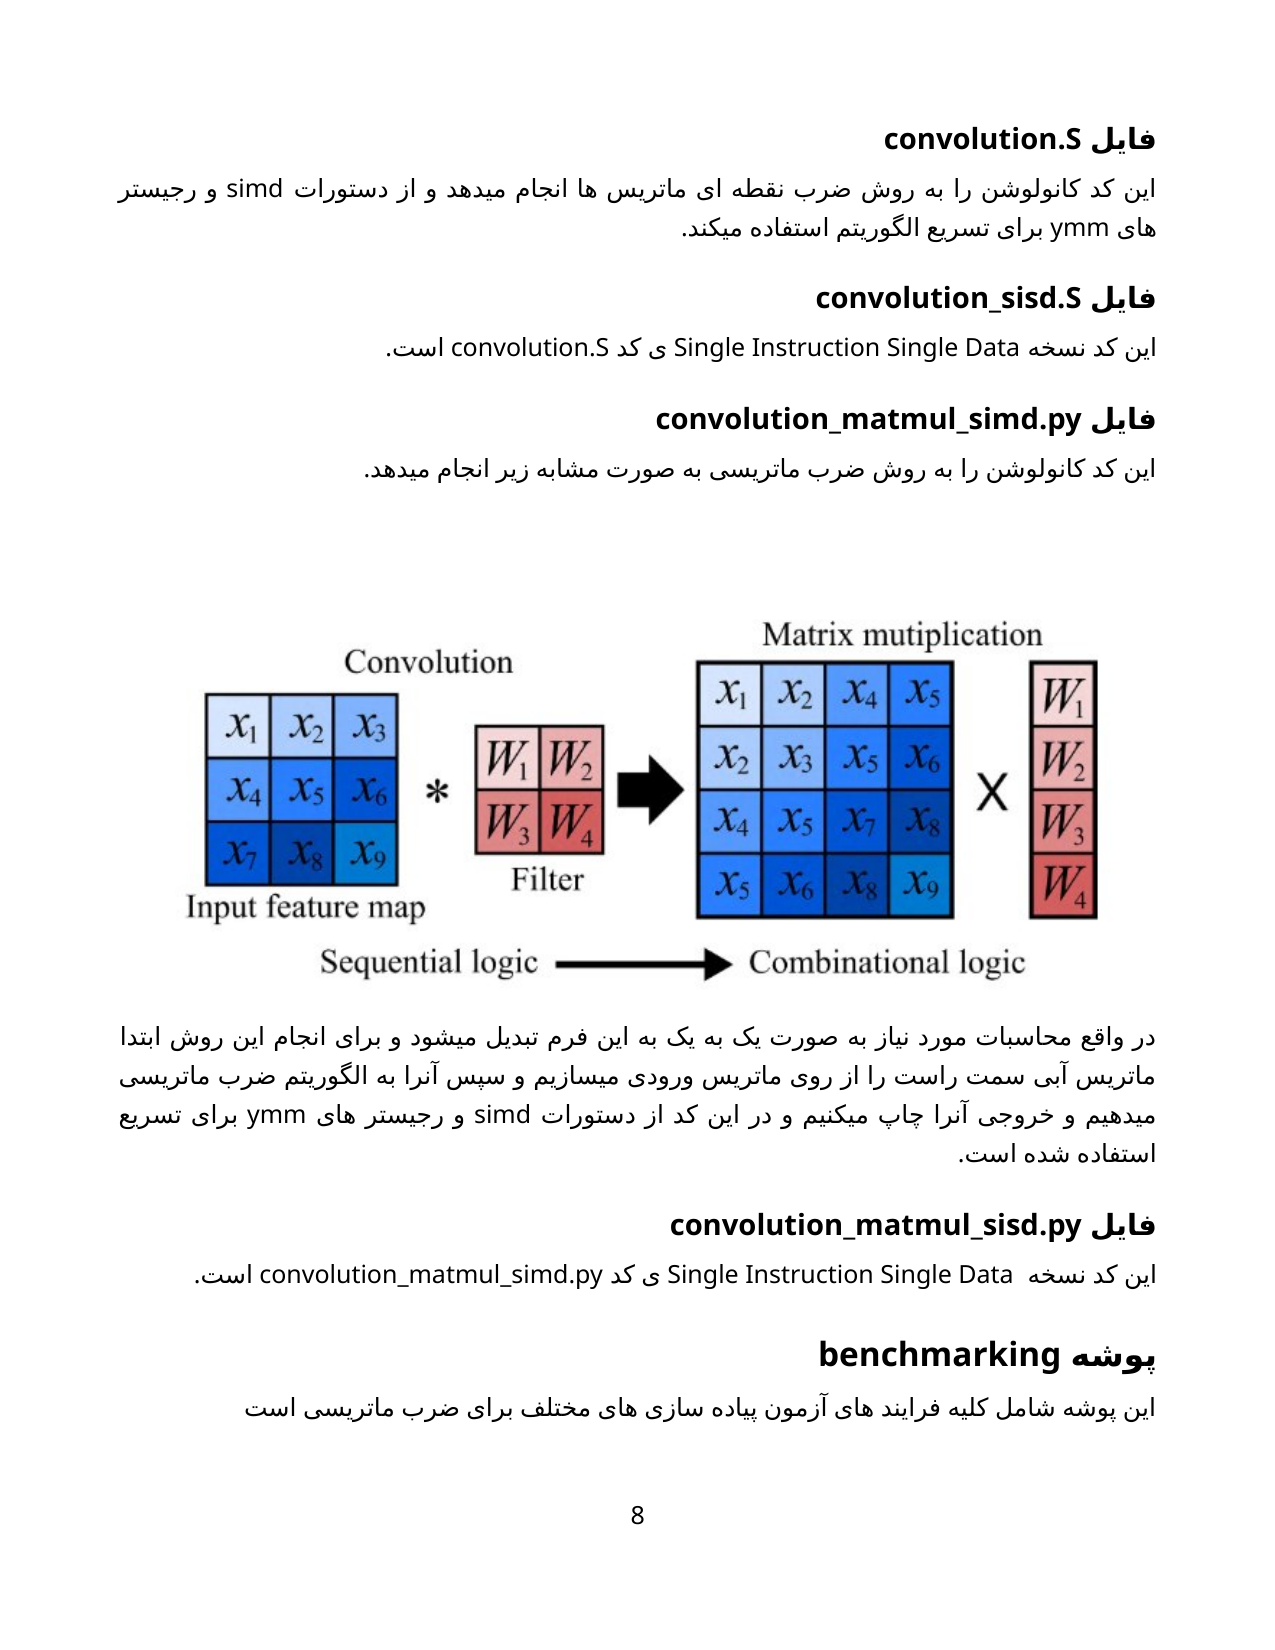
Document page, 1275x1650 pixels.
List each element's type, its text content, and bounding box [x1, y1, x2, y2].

text این کد کانولوشن را به روش ضرب نقطه ای ماتریس ها انجام میدهد و از دستورات simd و رجیستر های ymm برای تسریع الگوریتم استفاده میکند. [118, 170, 1157, 243]
text این کد کانولوشن را به روش ضرب ماتریسی به صورت مشابه زیر انجام میدهد. [118, 451, 1157, 484]
subtitle فایل convolution_sisd.S [118, 278, 1157, 317]
text این کد نسخه Single Instruction Single Data ی کد convolution_matmul_simd.py است. [118, 1257, 1157, 1291]
text در واقع محاسبات مورد نیاز به صورت یک به یک به این فرم تبدیل میشود و برای انجام این روش ابتدا ماتریس آبی سمت راست را از روی ماتریس ورودی میسازیم و سپس آنرا به الگوریتم ضرب ماتریسی میدهیم و خروجی آنرا چاپ میکنیم و در این کد از دستورات simd و رجیستر های ymm برای تسریع استفاده شده است. [118, 1014, 1157, 1170]
text این کد نسخه Single Instruction Single Data ی کد convolution.S است. [118, 330, 1157, 364]
subtitle پوشه benchmarking [118, 1331, 1157, 1377]
subtitle فایل convolution.S [118, 118, 1157, 158]
subtitle فایل convolution_matmul_simd.py [118, 398, 1157, 438]
picture [118, 504, 1157, 1014]
subtitle فایل convolution_matmul_sisd.py [118, 1204, 1157, 1244]
text این پوشه شامل کلیه فرایند های آزمون پیاده سازی های مختلف برای ضرب ماتریسی است [118, 1389, 1157, 1423]
